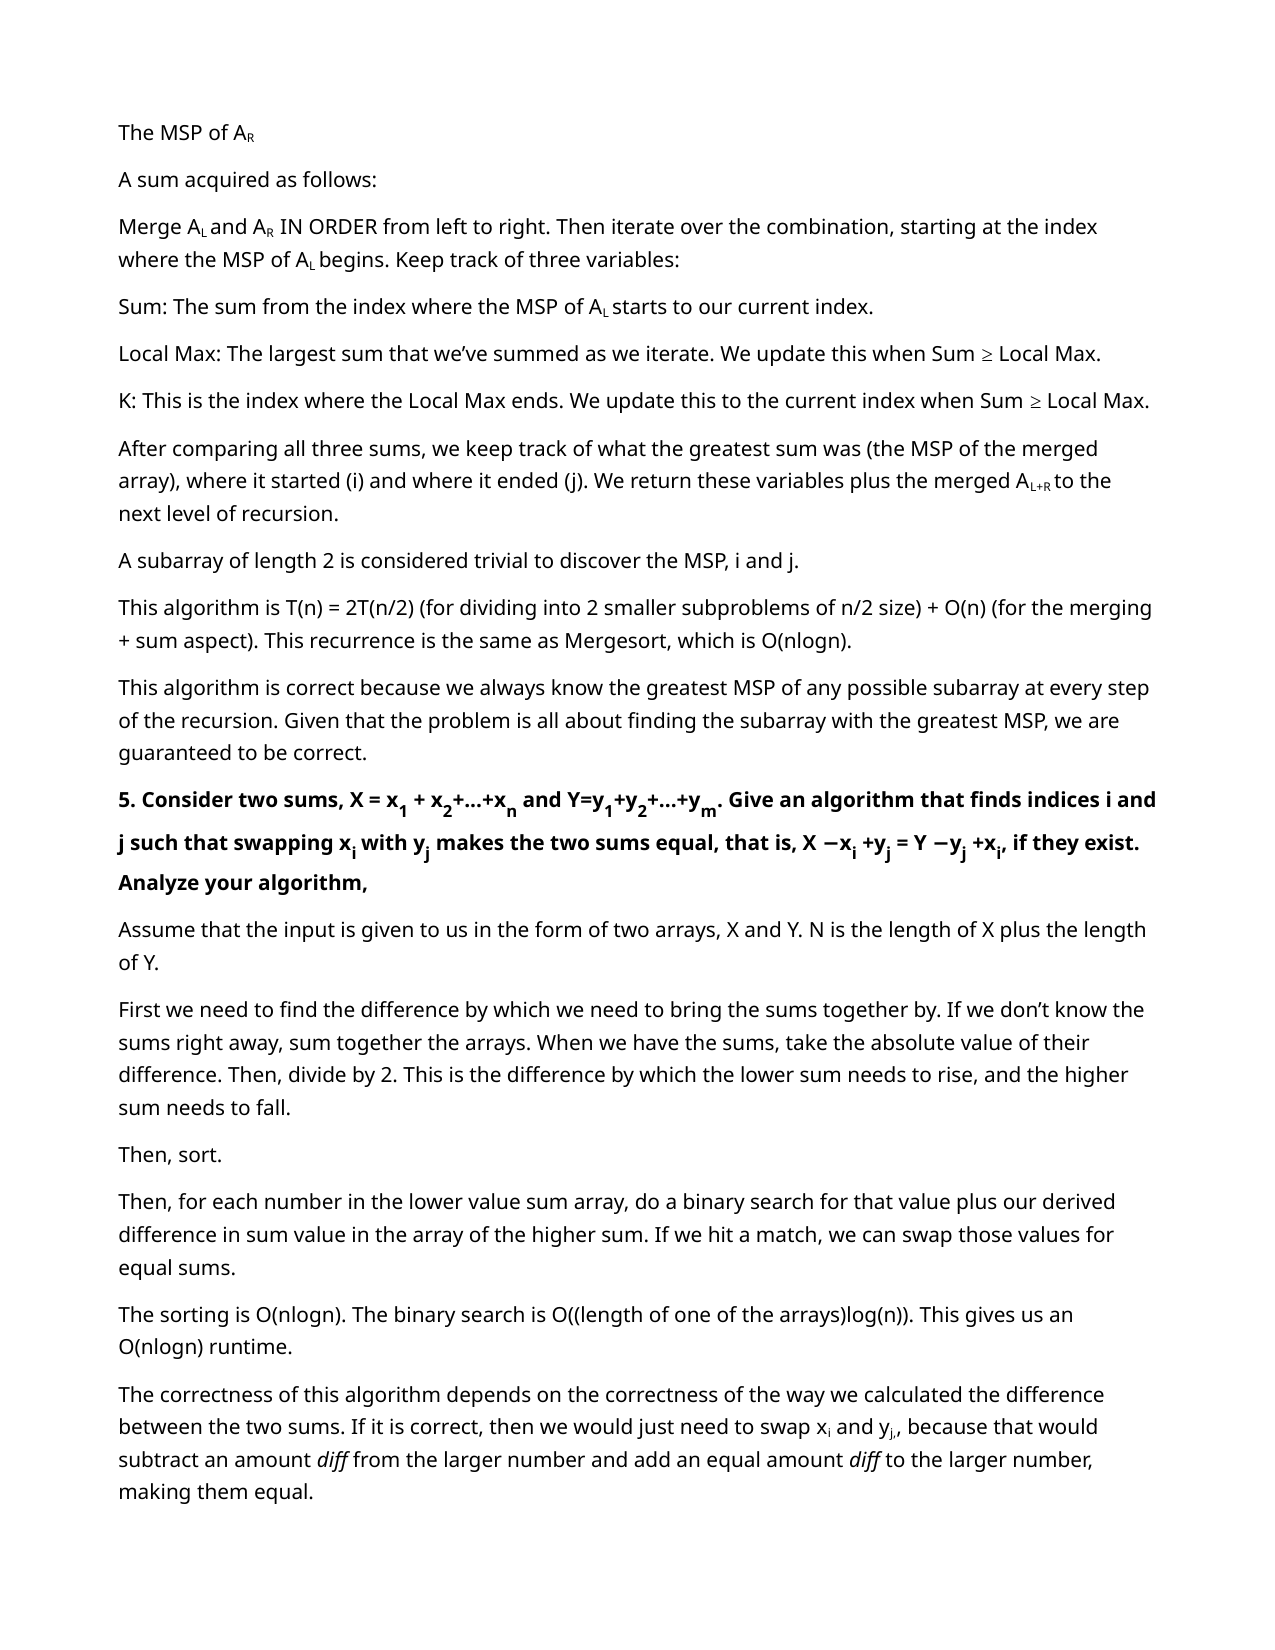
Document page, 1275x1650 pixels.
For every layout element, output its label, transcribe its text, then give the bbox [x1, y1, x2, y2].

text Merge AL and AR IN ORDER from left to right. Then iterate over the combination, starting at the index where the MSP of AL begins. Keep track of three variables: [118, 212, 1157, 273]
text A subarray of length 2 is considered trivial to discover the MSP, i and j. [118, 546, 1157, 575]
text The correctness of this algorithm depends on the correctness of the way we calculated the difference between the two sums. If it is correct, then we would just need to swap xi and yj,, because that would subtract an amount diff from the larger number and add an equal amount diff to the larger number, making them equal. [118, 1380, 1157, 1506]
text This algorithm is correct because we always know the greatest MSP of any possible subarray at every step of the recursion. Given that the problem is all about finding the subarray with the greatest MSP, we are guaranteed to be correct. [118, 673, 1157, 767]
text First we need to find the difference by which we need to bring the sums together by. If we don’t know the sums right away, sum together the arrays. When we have the sums, take the absolute value of their difference. Then, divide by 2. This is the difference by which the lower sum needs to rise, and the higher sum needs to fall. [118, 995, 1157, 1122]
text A sum acquired as follows: [118, 165, 1157, 194]
text The sorting is O(nlogn). The binary search is O((length of one of the arrays)log(n)). This gives us an O(nlogn) runtime. [118, 1300, 1157, 1361]
text The MSP of AR [118, 118, 1157, 147]
text Local Max: The largest sum that we’ve summed as we iterate. We update this when Sum ≥ Local Max. [118, 339, 1157, 368]
text Then, sort. [118, 1140, 1157, 1169]
text This algorithm is T(n) = 2T(n/2) (for dividing into 2 smaller subproblems of n/2 size) + O(n) (for the merging + sum aspect). This recurrence is the same as Mergesort, which is O(nlogn). [118, 593, 1157, 654]
text After comparing all three sums, we keep track of what the greatest sum was (the MSP of the merged array), where it started (i) and where it ended (j). We return these variables plus the merged AL+R to the next level of recursion. [118, 434, 1157, 527]
text Then, for each number in the lower value sum array, do a binary search for that value plus our derived difference in sum value in the array of the higher sum. If we hit a match, we can swap those values for equal sums. [118, 1187, 1157, 1281]
text Sum: The sum from the index where the MSP of AL starts to our current index. [118, 292, 1157, 321]
text K: This is the index where the Local Max ends. We update this to the current index when Sum ≥ Local Max. [118, 387, 1157, 415]
text 5. Consider two sums, X = x1 + x2+...+xn and Y=y1+y2+...+ym. Give an algorithm that finds indices i and j such that swapping xi with yj makes the two sums equal, that is, X −xi +yj = Y −yj +xi, if they exist. Analyze your algorithm, [118, 786, 1157, 897]
text Assume that the input is given to us in the form of two arrays, X and Y. N is the length of X plus the length of Y. [118, 916, 1157, 977]
